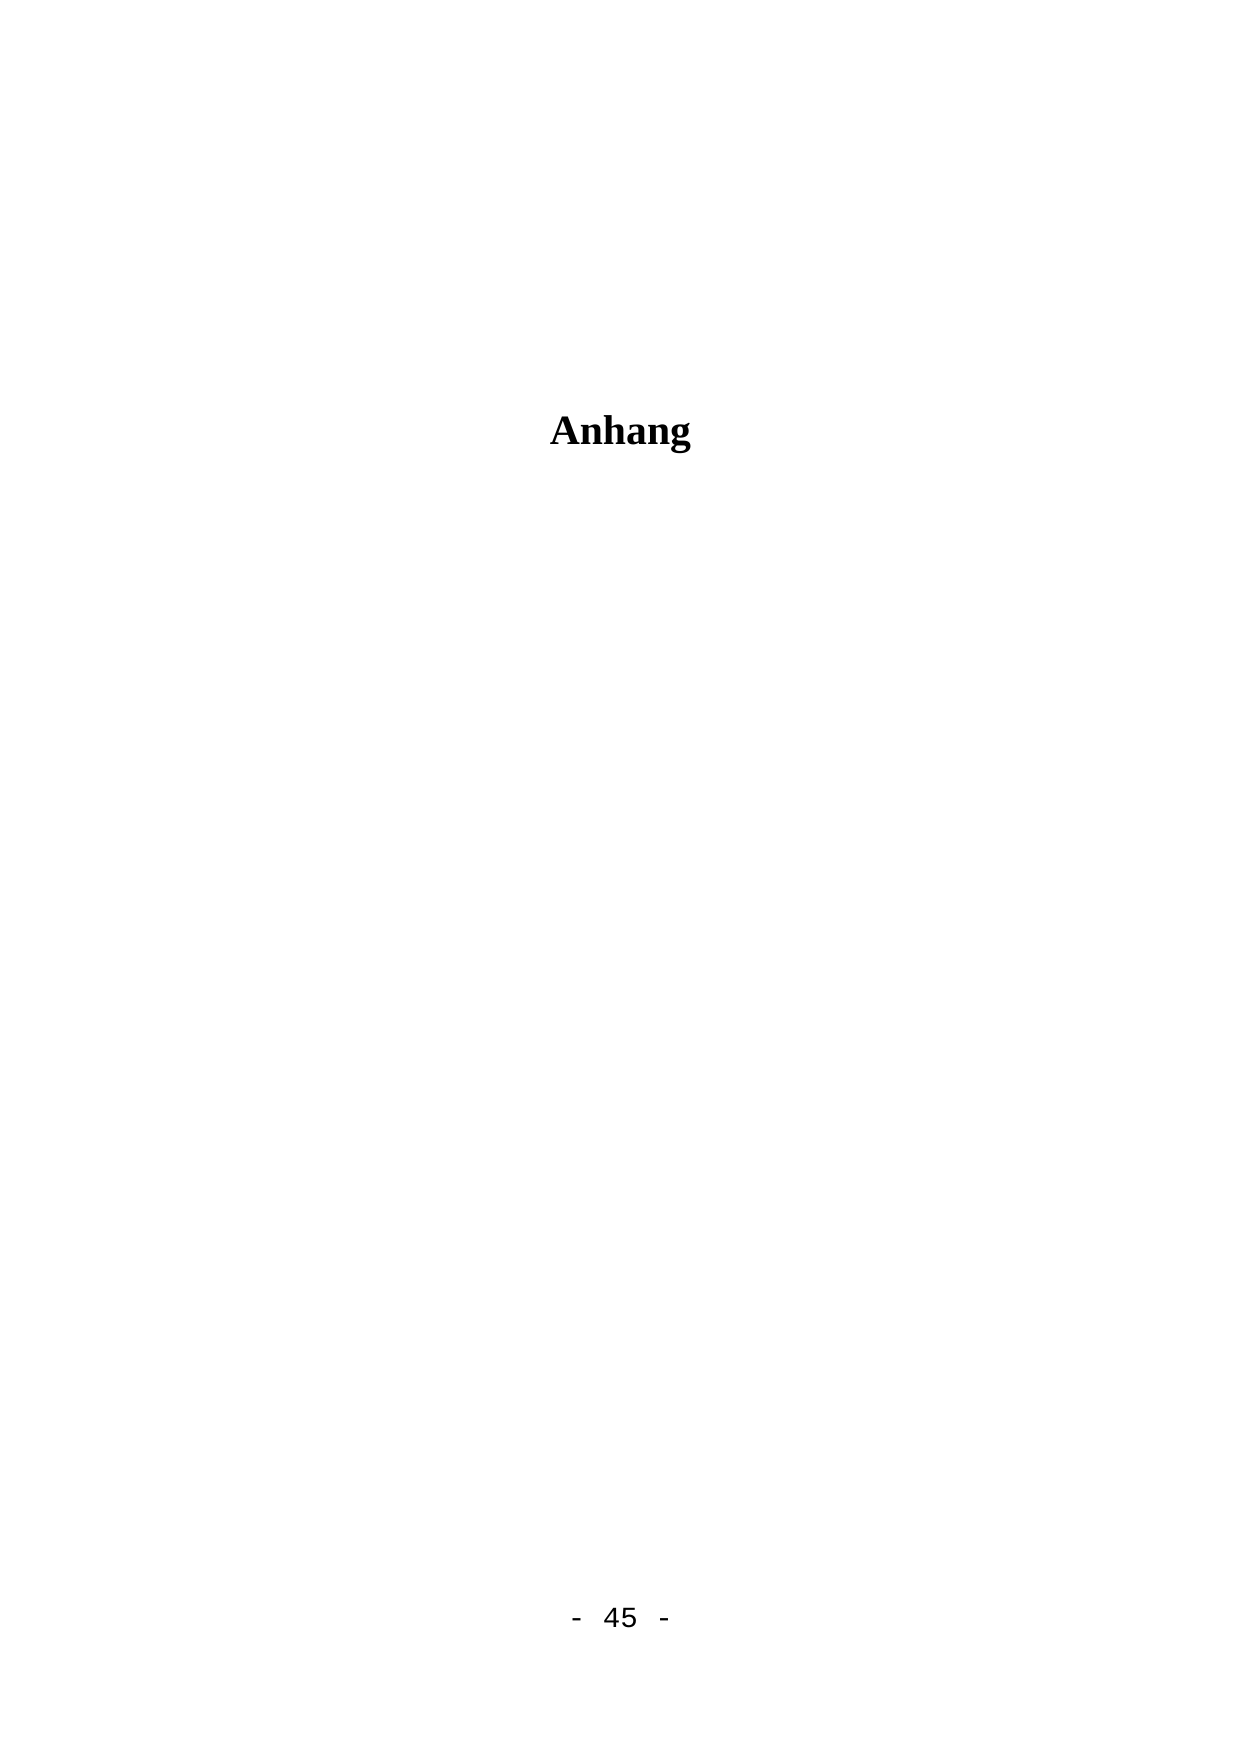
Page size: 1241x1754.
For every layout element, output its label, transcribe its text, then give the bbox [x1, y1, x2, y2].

text Anhang [118, 406, 1122, 453]
